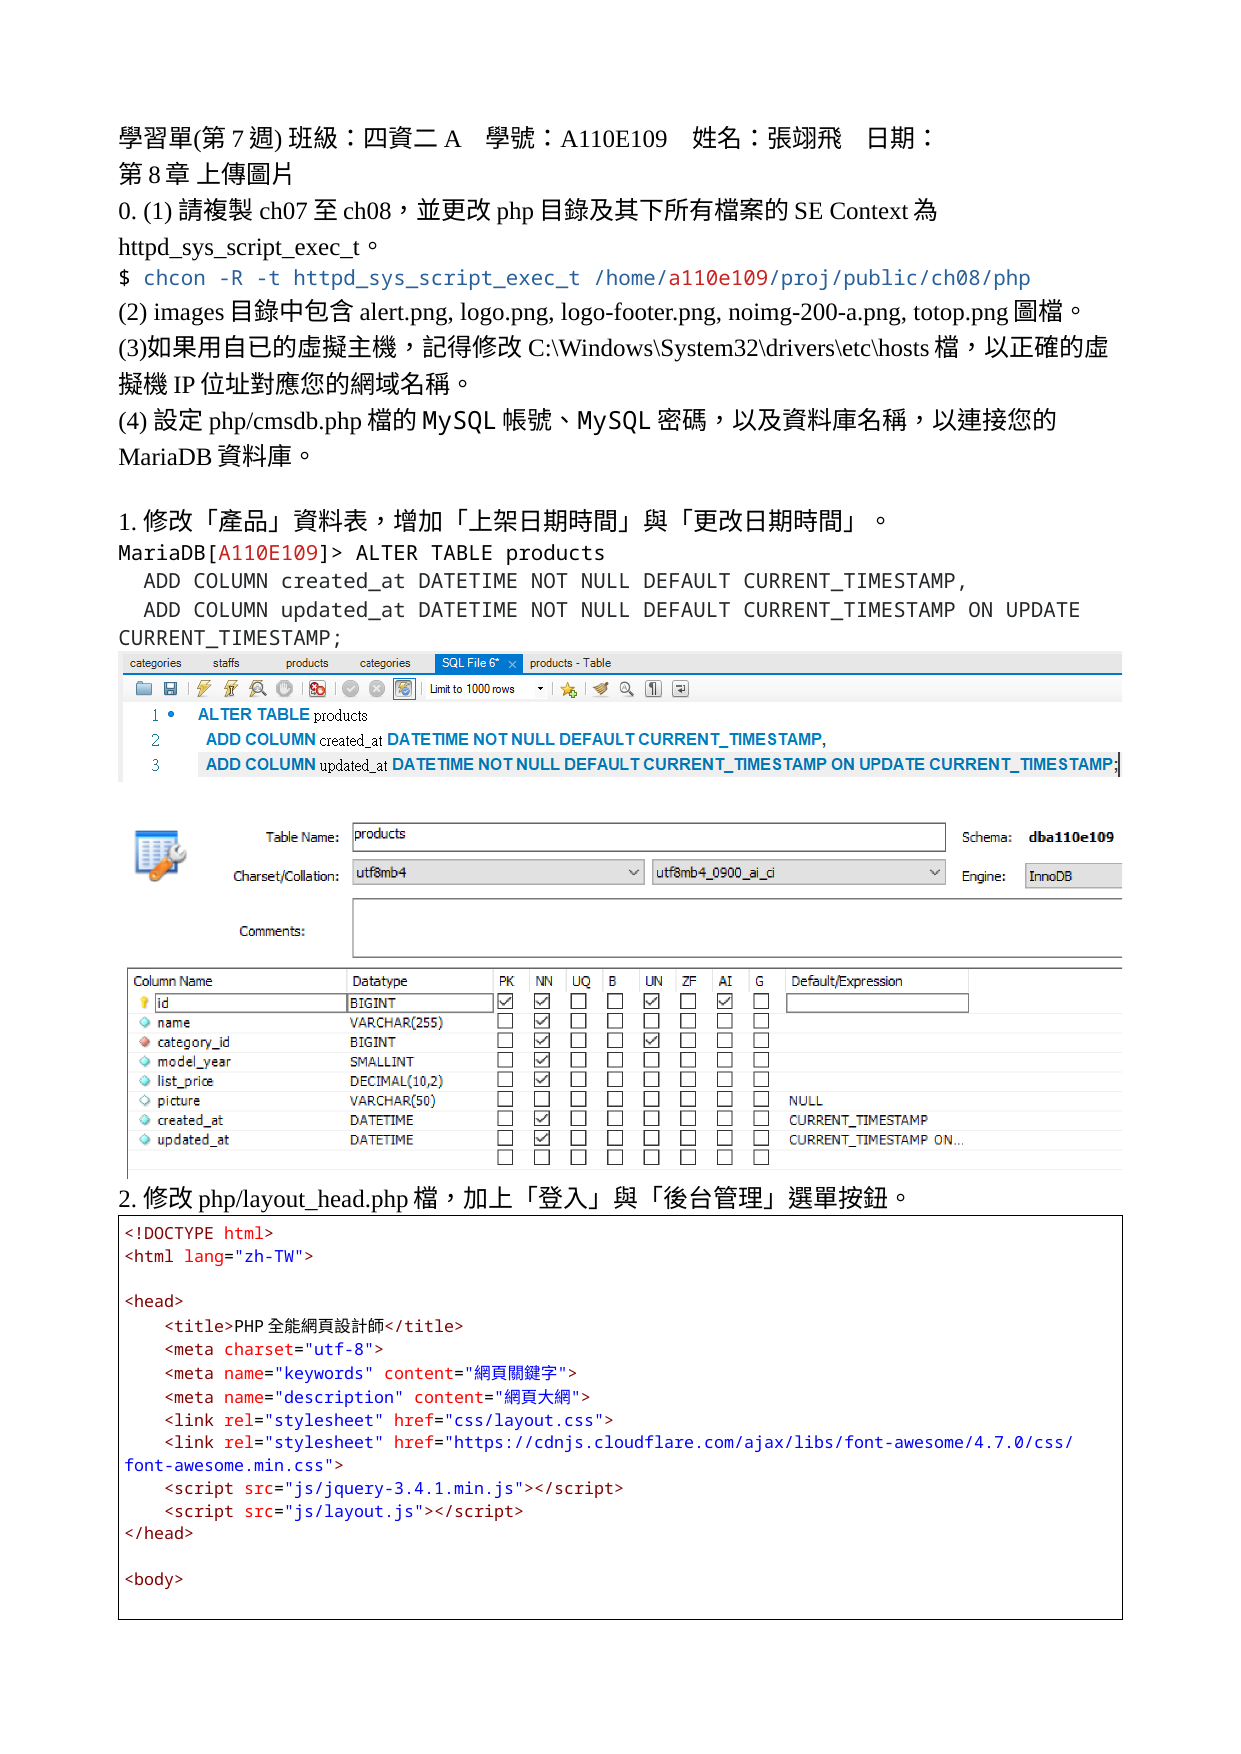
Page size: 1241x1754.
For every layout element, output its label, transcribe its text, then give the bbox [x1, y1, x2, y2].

text (3)如果用自已的虛擬主機，記得修改 C:\Windows\System32\drivers\etc\hosts檔，以正確的虛擬機IP位址對應您的網域名稱。 [118, 328, 1122, 400]
text $ chcon -R -t httpd_sys_script_exec_t /home/a110e109/proj/public/ch08/php [118, 263, 1122, 292]
text 第8章 上傳圖片 [118, 154, 1122, 191]
text ADD COLUMN updated_at DATETIME NOT NULL DEFAULT CURRENT_TIMESTAMP ON UPDATE CURRENT_TIMESTAMP; [118, 595, 1122, 651]
text 0. (1) 請複製 ch07至ch08，並更改php目錄及其下所有檔案的SE Context為httpd_sys_script_exec_t。 [118, 191, 1122, 263]
text 1. 修改「產品」資料表，增加「上架日期時間」與「更改日期時間」。 [118, 502, 1122, 538]
text 2. 修改php/layout_head.php檔，加上「登入」與「後台管理」選單按鈕。 [118, 1179, 1122, 1215]
text (4) 設定php/cmsdb.php檔的MySQL帳號、MySQL密碼，以及資料庫名稱，以連接您的MariaDB資料庫。 [118, 400, 1122, 473]
table_header <!DOCTYPE html> <html lang="zh-TW"> <head> <title>PHP全能網頁設計師</title> <meta charset="utf-8"> <meta name="keywords" content="網頁關鍵字"> <meta name="description" content="網頁大網"> <link rel="stylesheet" href="css/layout.css"> <link rel="stylesheet" href="https://cdnjs.cloudflare.com/ajax/libs/font-awesome/4.7.0/css/font-awesome.min.css"> <script src="js/jquery-3.4.1.min.js"></script> <script src="js/layout.js"></script> </head> <body> [119, 1216, 1122, 1618]
text ADD COLUMN created_at DATETIME NOT NULL DEFAULT CURRENT_TIMESTAMP, [118, 566, 1122, 595]
text 學習單(第7週) 班級：四資二A 學號：A110E109 姓名：張翊飛 日期： [118, 118, 1122, 154]
text MariaDB[A110E109]> ALTER TABLE products [118, 538, 1122, 566]
text (2) images目錄中包含alert.png, logo.png, logo-footer.png, noimg-200-a.png, totop.png圖檔。 [118, 292, 1122, 328]
